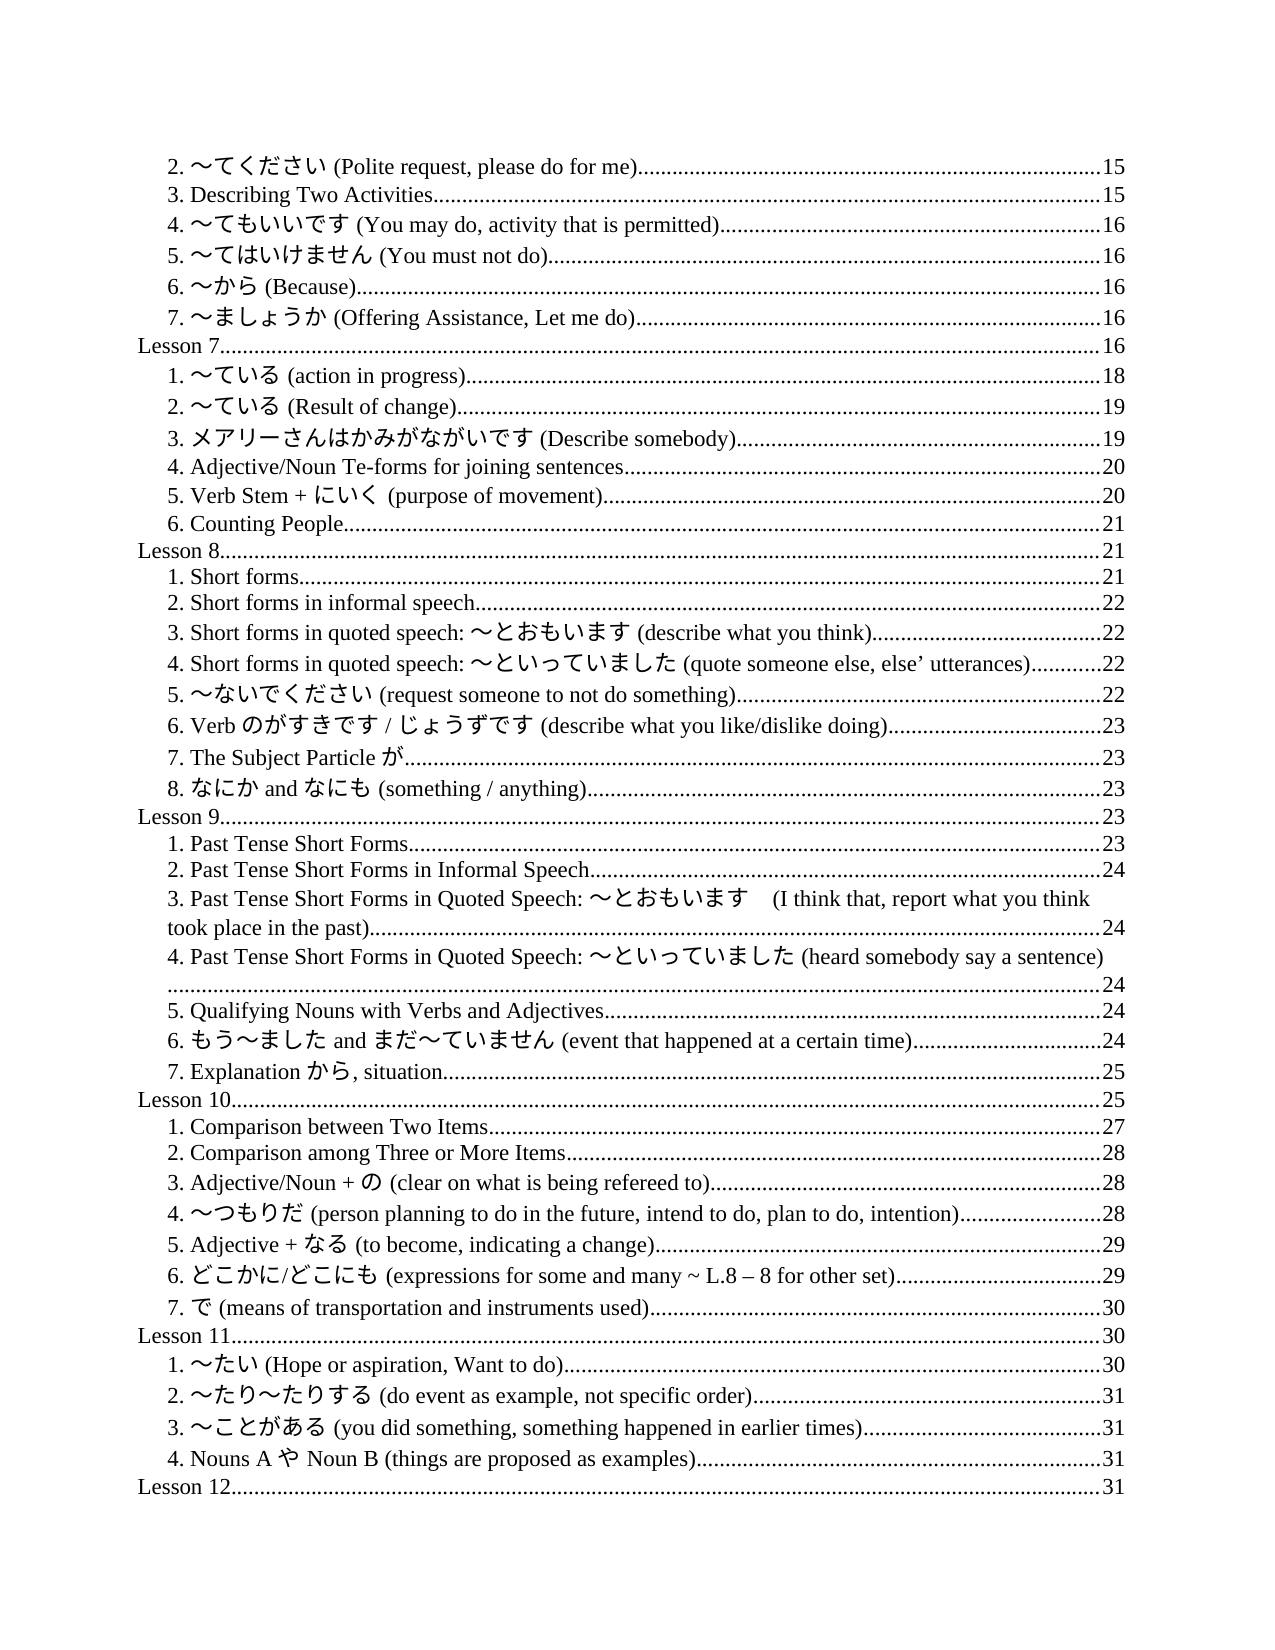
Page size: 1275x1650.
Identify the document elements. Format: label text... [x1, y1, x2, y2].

text 4. Past Tense Short Forms in Quoted Speech: ～といっていました (heard somebody say a sentence) 24 [167, 940, 1125, 997]
text 7. Explanation から, situation 25 [167, 1055, 1125, 1086]
text Lesson 7 16 [137, 333, 1125, 359]
text Lesson 12 31 [137, 1473, 1125, 1499]
text 1. ～ている (action in progress) 18 [167, 359, 1125, 390]
text 4. ～てもいいです (You may do, activity that is permitted) 16 [167, 208, 1125, 239]
text Lesson 9 23 [137, 803, 1125, 829]
text 1. Comparison between Two Items 27 [167, 1113, 1125, 1139]
text 5. ～てはいけません (You must not do) 16 [167, 239, 1125, 270]
text 7. The Subject Particle が 23 [167, 741, 1125, 772]
text Lesson 8 21 [137, 537, 1125, 563]
text 7. で (means of transportation and instruments used) 30 [167, 1290, 1125, 1322]
text 6. Verb のがすきです / じょうずです (describe what you like/dislike doing) 23 [167, 709, 1125, 741]
text 4. ～つもりだ (person planning to do in the future, intend to do, plan to do, intention) 28 [167, 1197, 1125, 1228]
text 6. どこかに/どこにも (expressions for some and many ~ L.8 – 8 for other set) 29 [167, 1259, 1125, 1290]
text 3. ～ことがある (you did something, something happened in earlier times) 31 [167, 1411, 1125, 1442]
text 1. Past Tense Short Forms 23 [167, 829, 1125, 856]
text Lesson 10 25 [137, 1086, 1125, 1113]
text 4. Adjective/Noun Te-forms for joining sentences 20 [167, 453, 1125, 479]
text 4. Nouns A や Noun B (things are proposed as examples) 31 [167, 1442, 1125, 1473]
text 3. Short forms in quoted speech: ～とおもいます (describe what you think) 22 [167, 616, 1125, 647]
text 3. メアリーさんはかみがながいです (Describe somebody) 19 [167, 421, 1125, 453]
text 3. Adjective/Noun + の (clear on what is being refereed to) 28 [167, 1165, 1125, 1197]
text 3. Describing Two Activities 15 [167, 181, 1125, 208]
text 6. ～から (Because) 16 [167, 270, 1125, 301]
text 1. Short forms 21 [167, 563, 1125, 589]
text Lesson 11 30 [137, 1322, 1125, 1348]
text 7. ～ましょうか (Offering Assistance, Let me do) 16 [167, 301, 1125, 333]
text 2. ～ている (Result of change) 19 [167, 390, 1125, 421]
text 2. Past Tense Short Forms in Informal Speech 24 [167, 856, 1125, 882]
text 2. ～たり～たりする (do event as example, not specific order) 31 [167, 1379, 1125, 1411]
text 5. ～ないでください (request someone to not do something) 22 [167, 678, 1125, 709]
text 6. Counting People 21 [167, 510, 1125, 537]
text 2. Comparison among Three or More Items 28 [167, 1139, 1125, 1165]
text 2. Short forms in informal speech 22 [167, 589, 1125, 616]
text 5. Verb Stem + にいく (purpose of movement) 20 [167, 479, 1125, 510]
text 5. Adjective + なる (to become, indicating a change) 29 [167, 1228, 1125, 1259]
text 6. もう～ました and まだ～ていません (event that happened at a certain time) 24 [167, 1024, 1125, 1055]
text 2. ～てください (Polite request, please do for me) 15 [167, 150, 1125, 181]
text 3. Past Tense Short Forms in Quoted Speech: ～とおもいます (I think that, report what you think took place in the past) 24 [167, 882, 1125, 940]
text 8. なにか and なにも (something / anything) 23 [167, 772, 1125, 803]
text 5. Qualifying Nouns with Verbs and Adjectives 24 [167, 997, 1125, 1024]
text 1. ～たい (Hope or aspiration, Want to do) 30 [167, 1348, 1125, 1379]
text 4. Short forms in quoted speech: ～といっていました (quote someone else, else’ utterances) 22 [167, 647, 1125, 678]
